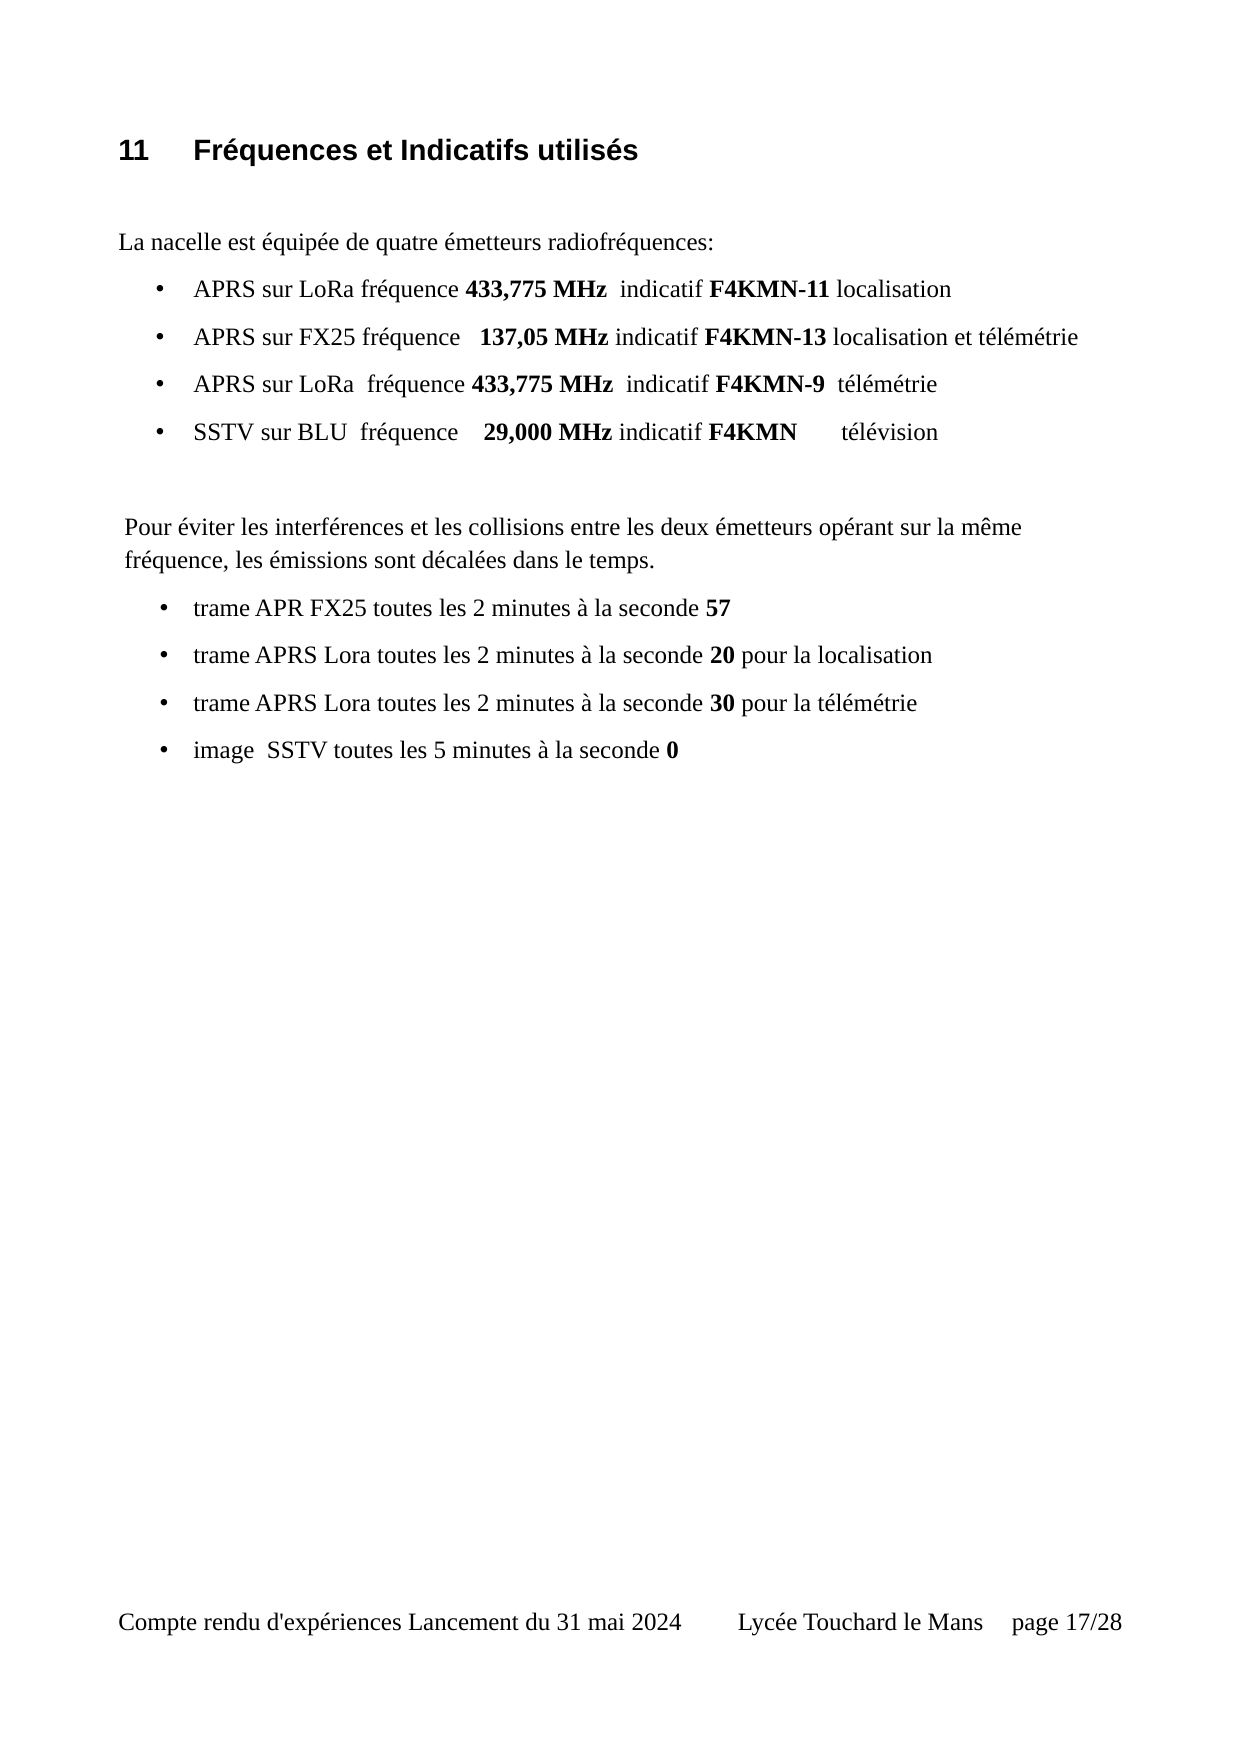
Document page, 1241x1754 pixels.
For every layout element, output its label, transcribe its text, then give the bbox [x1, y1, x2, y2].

list trame APRS Lora toutes les 2 minutes à la seconde 30 pour la télémétrie [159, 688, 1122, 717]
list Pour éviter les interférences et les collisions entre les deux émetteurs opérant sur la même fréquence, les émissions sont décalées dans le temps. [124, 512, 1122, 574]
list trame APRS Lora toutes les 2 minutes à la seconde 20 pour la localisation [159, 640, 1122, 669]
list APRS sur LoRa fréquence 433,775 MHz indicatif F4KMN-9 télémétrie [156, 369, 1122, 398]
text La nacelle est équipée de quatre émetteurs radiofréquences: [118, 227, 1122, 255]
list APRS sur FX25 fréquence 137,05 MHz indicatif F4KMN-13 localisation et télémétrie [156, 322, 1122, 351]
list SSTV sur BLU fréquence 29,000 MHz indicatif F4KMN télévision [156, 417, 1122, 446]
list trame APR FX25 toutes les 2 minutes à la seconde 57 [159, 593, 1122, 622]
list APRS sur LoRa fréquence 433,775 MHz indicatif F4KMN-11 localisation [156, 274, 1122, 303]
subtitle Fréquences et Indicatifs utilisés [118, 133, 1122, 166]
list image SSTV toutes les 5 minutes à la seconde 0 [159, 736, 1122, 764]
